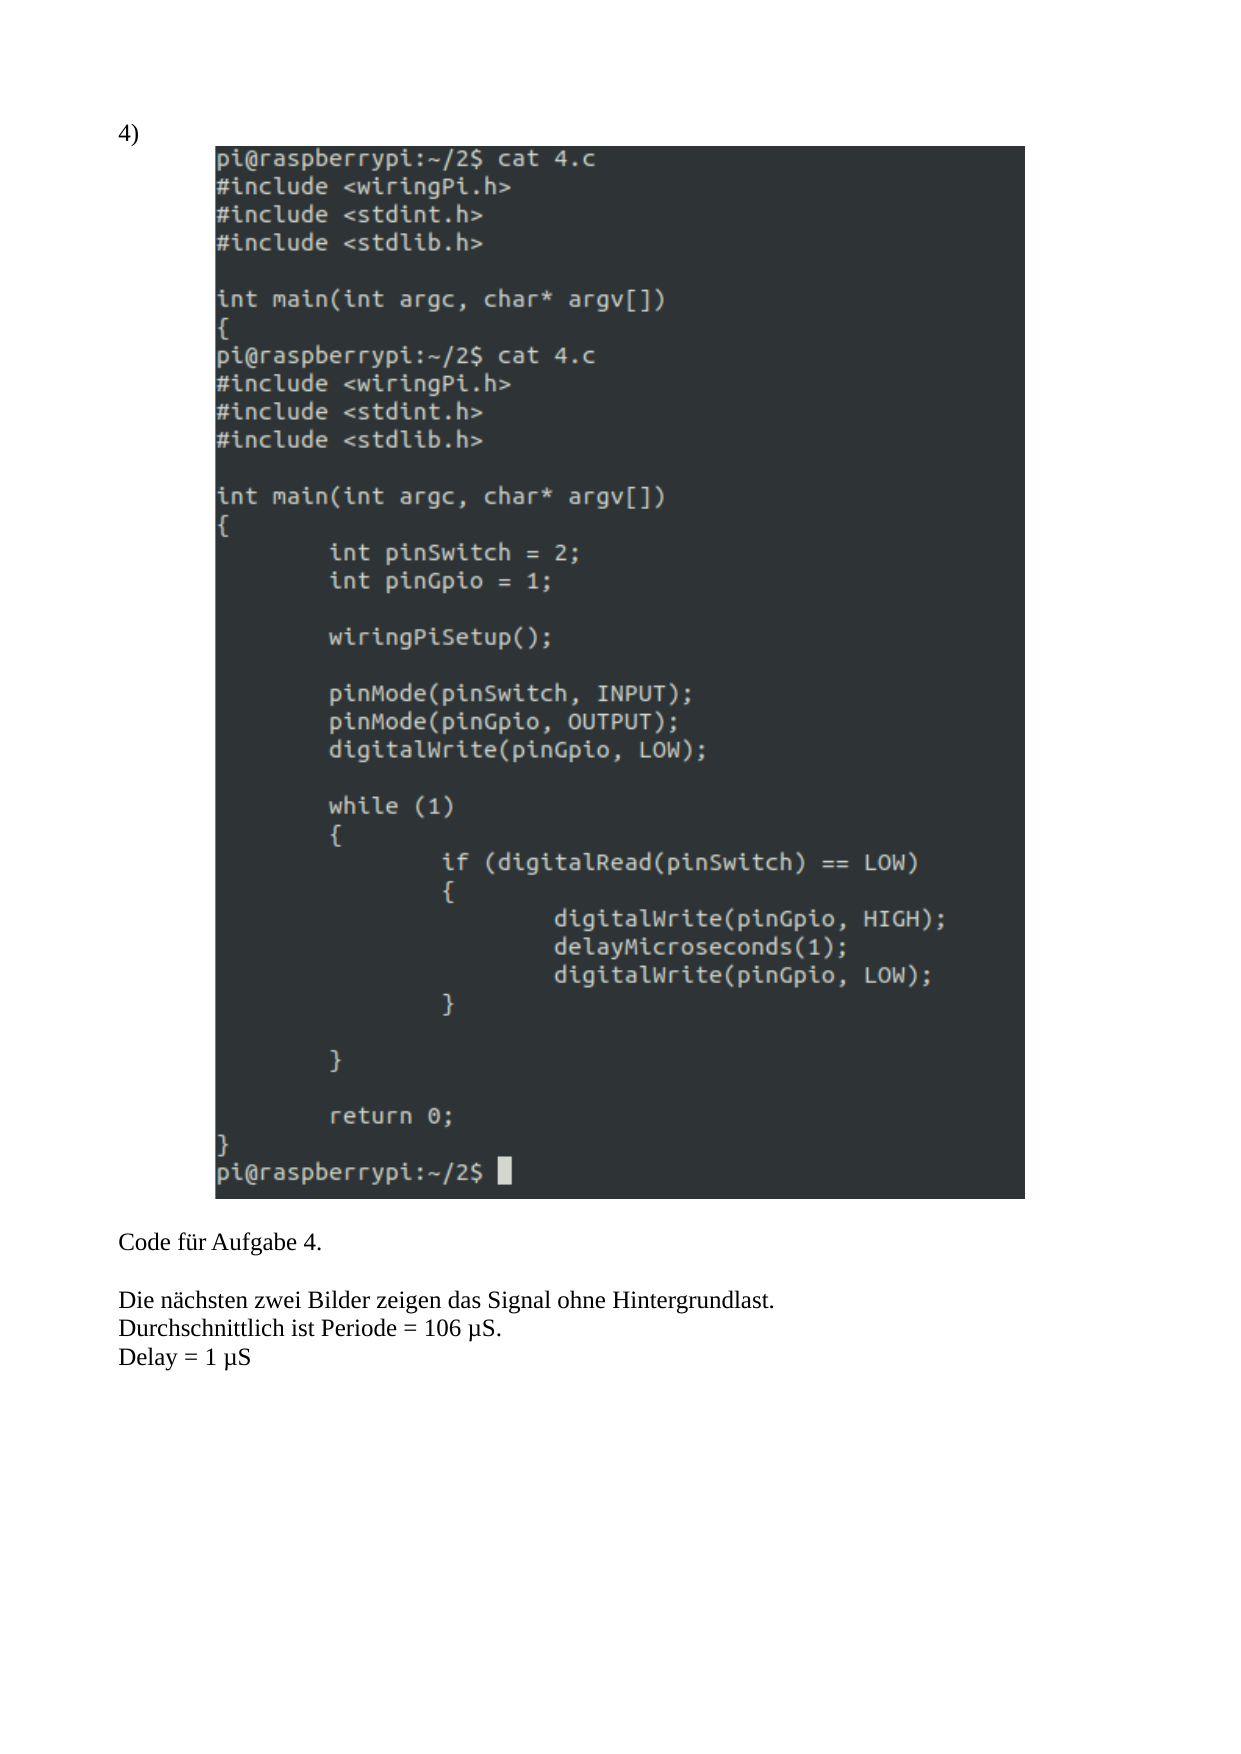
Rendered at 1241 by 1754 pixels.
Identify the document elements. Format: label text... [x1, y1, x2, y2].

text Durchschnittlich ist Periode = 106 µS. [118, 1313, 1122, 1342]
text Die nächsten zwei Bilder zeigen das Signal ohne Hintergrundlast. [118, 1285, 1122, 1313]
picture [215, 146, 1025, 1199]
text Delay = 1 µS [118, 1342, 1122, 1371]
text Code für Aufgabe 4. [118, 1227, 1122, 1256]
text 4) [118, 118, 1122, 147]
